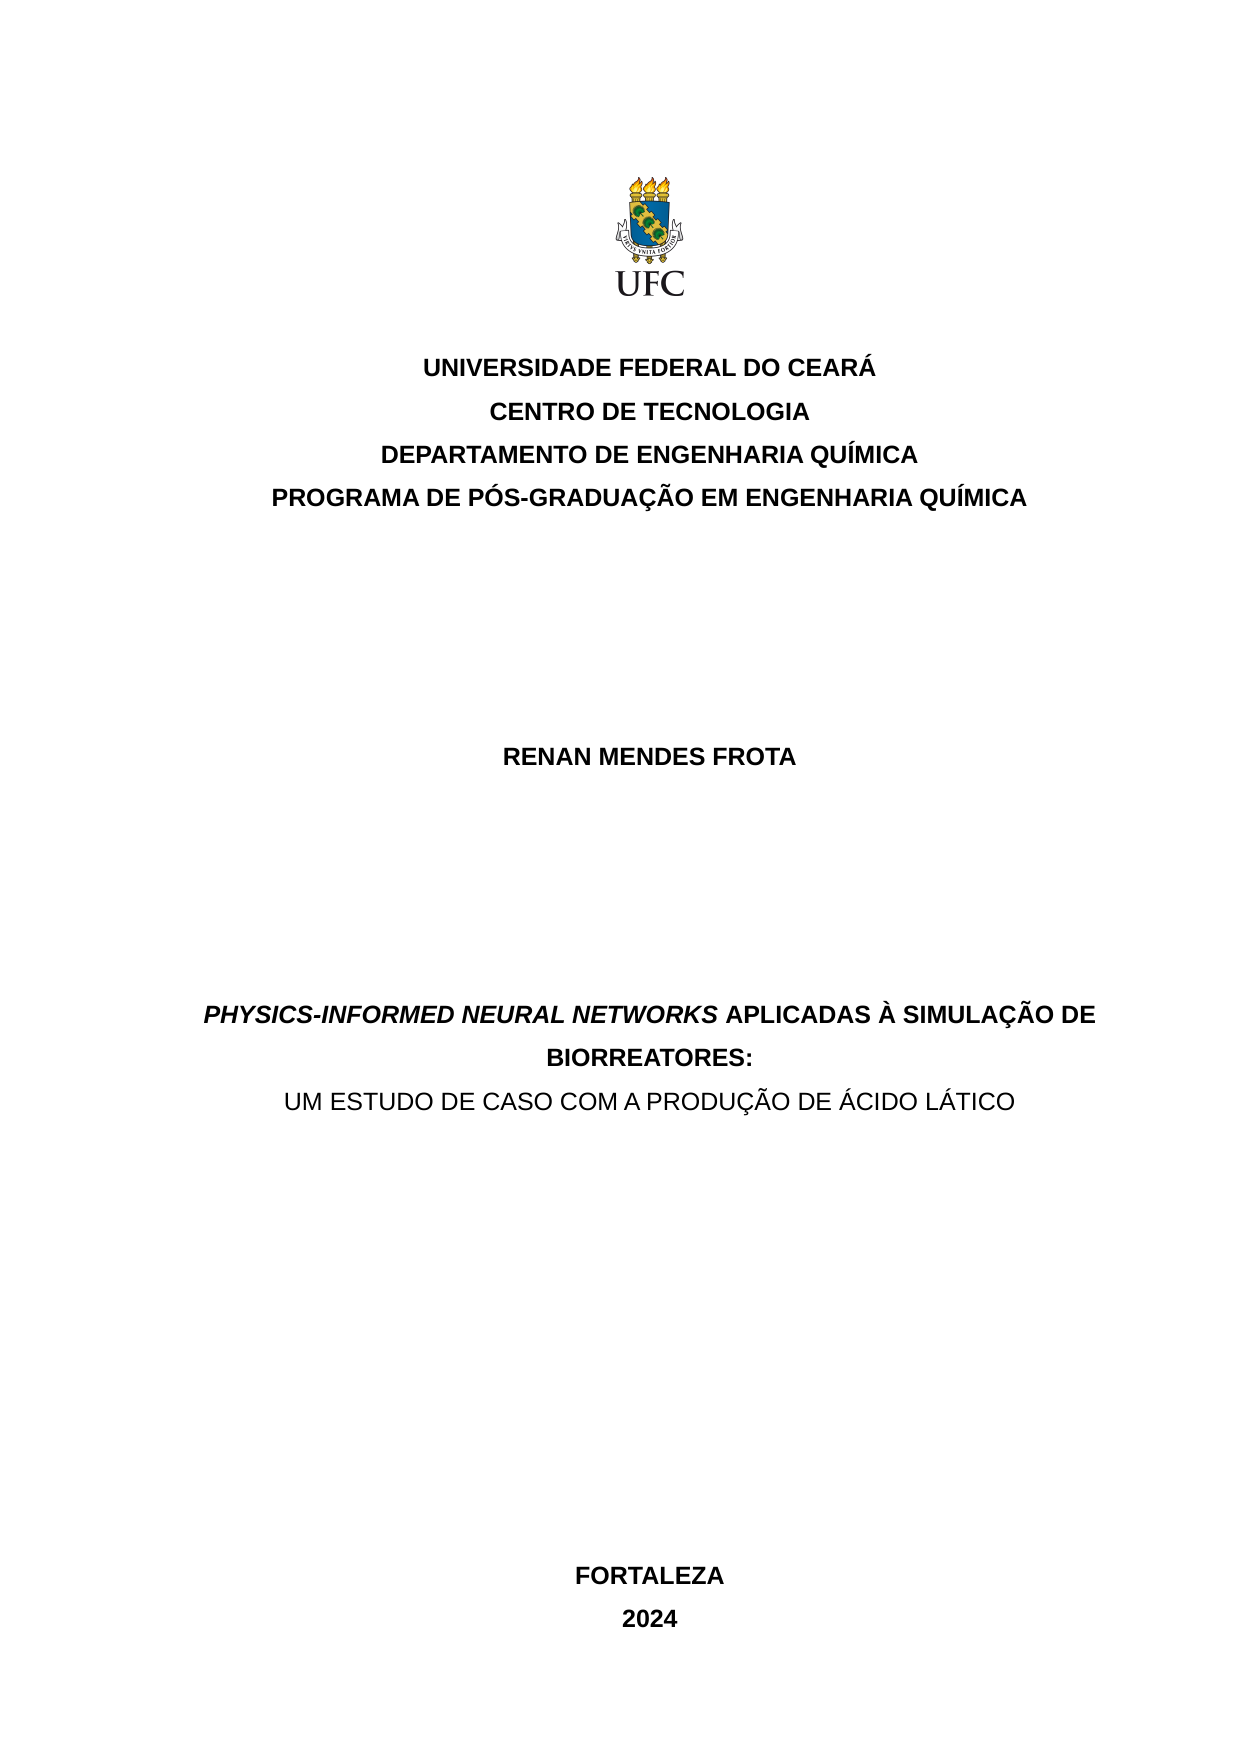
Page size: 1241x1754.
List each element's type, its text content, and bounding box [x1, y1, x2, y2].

picture [613, 177, 686, 296]
text PROGRAMA DE PÓS-GRADUAÇÃO EM ENGENHARIA QUÍMICA [177, 483, 1122, 512]
text UM ESTUDO DE CASO COM A PRODUÇÃO DE ÁCIDO LÁTICO [177, 1087, 1122, 1115]
text 2024 [177, 1604, 1122, 1633]
text DEPARTAMENTO DE ENGENHARIA QUÍMICA [177, 440, 1122, 468]
text UNIVERSIDADE FEDERAL DO CEARÁ [177, 353, 1122, 382]
text PHYSICS-INFORMED NEURAL NETWORKS APLICADAS À SIMULAÇÃO DE BIORREATORES: [177, 1000, 1122, 1072]
text FORTALEZA [177, 1561, 1122, 1590]
text CENTRO DE TECNOLOGIA [177, 397, 1122, 425]
text RENAN MENDES FROTA [177, 742, 1122, 770]
